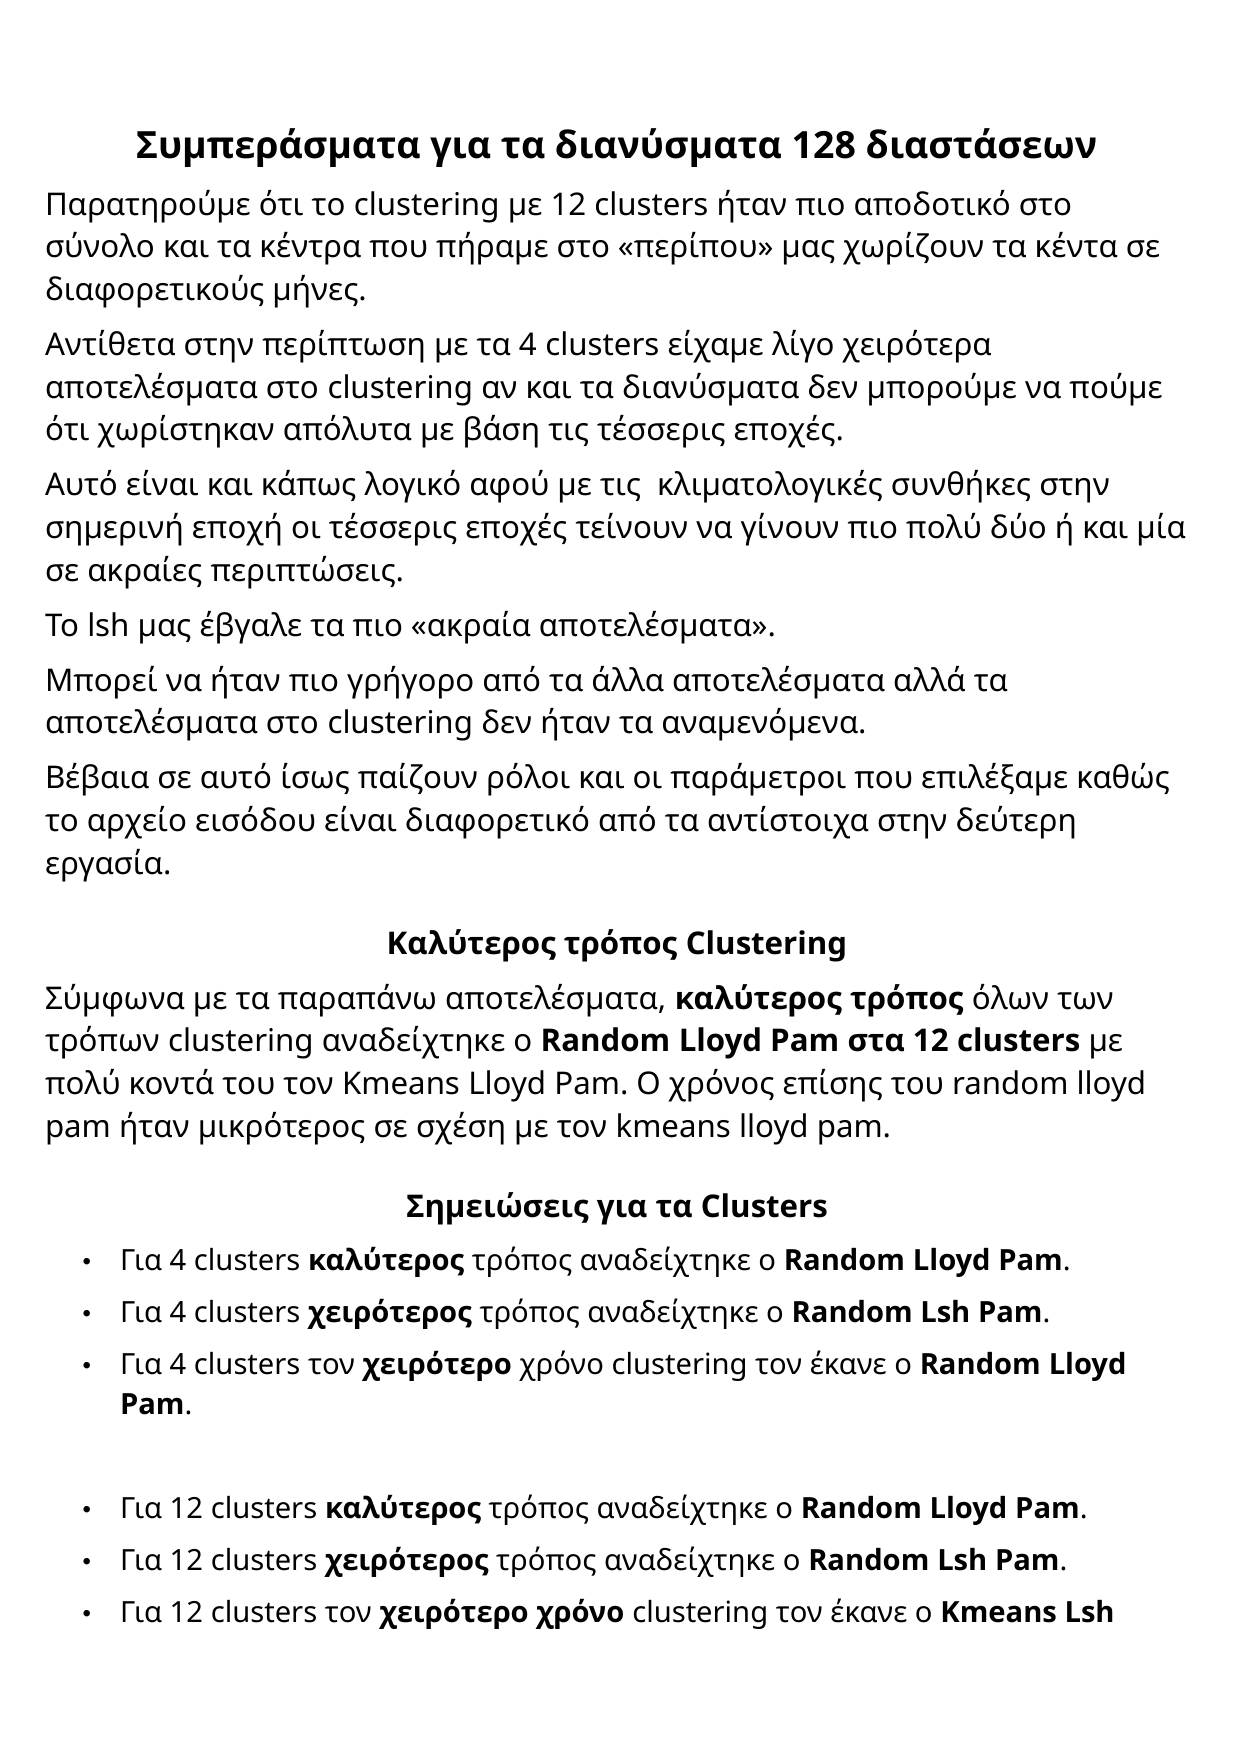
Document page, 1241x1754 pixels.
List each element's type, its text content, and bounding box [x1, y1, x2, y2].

text Παρατηρούμε ότι το clustering με 12 clusters ήταν πιο αποδοτικό στο σύνολο και τα κέντρα που πήραμε στο «περίπου» μας χωρίζουν τα κέντα σε διαφορετικούς μήνες. [45, 182, 1189, 309]
list Για 4 clusters χειρότερος τρόπος αναδείχτηκε ο Random Lsh Pam. [82, 1291, 1189, 1331]
text To lsh μας έβγαλε τα πιο «ακραία αποτελέσματα». [45, 603, 1189, 645]
text Σύμφωνα με τα παραπάνω αποτελέσματα, καλύτερος τρόπος όλων των τρόπων clustering αναδείχτηκε ο Random Lloyd Pam στα 12 clusters με πολύ κοντά του τον Kmeans Lloyd Pam. Ο χρόνος επίσης του random lloyd pam ήταν μικρότερος σε σχέση με τον kmeans lloyd pam. [45, 976, 1189, 1146]
subtitle Καλύτερος τρόπος Clustering [45, 921, 1189, 963]
text Αυτό είναι και κάπως λογικό αφού με τις κλιματολογικές συνθήκες στην σημερινή εποχή οι τέσσερις εποχές τείνουν να γίνουν πιο πολύ δύο ή και μία σε ακραίες περιπτώσεις. [45, 462, 1189, 590]
text Αντίθετα στην περίπτωση με τα 4 clusters είχαμε λίγο χειρότερα αποτελέσματα στο clustering αν και τα διανύσματα δεν μπορούμε να πούμε ότι χωρίστηκαν απόλυτα με βάση τις τέσσερις εποχές. [45, 322, 1189, 450]
list Για 12 clusters χειρότερος τρόπος αναδείχτηκε ο Random Lsh Pam. [82, 1539, 1189, 1579]
list Για 12 clusters τον χειρότερο χρόνο clustering τον έκανε ο Kmeans Lsh [82, 1592, 1189, 1631]
list Για 12 clusters καλύτερος τρόπος αναδείχτηκε ο Random Lloyd Pam. [82, 1487, 1189, 1527]
text Μπορεί να ήταν πιο γρήγορο από τα άλλα αποτελέσματα αλλά τα αποτελέσματα στο clustering δεν ήταν τα αναμενόμενα. [45, 658, 1189, 743]
text Βέβαια σε αυτό ίσως παίζουν ρόλοι και οι παράμετροι που επιλέξαμε καθώς το αρχείο εισόδου είναι διαφορετικό από τα αντίστοιχα στην δεύτερη εργασία. [45, 755, 1189, 883]
subtitle Σημειώσεις για τα Clusters [45, 1184, 1189, 1226]
list Για 4 clusters τον χειρότερο χρόνο clustering τον έκανε ο Random Lloyd Pam. [82, 1343, 1189, 1423]
subtitle Συμπεράσματα για τα διανύσματα 128 διαστάσεων [45, 118, 1189, 169]
list Για 4 clusters καλύτερος τρόπος αναδείχτηκε ο Random Lloyd Pam. [82, 1239, 1189, 1278]
